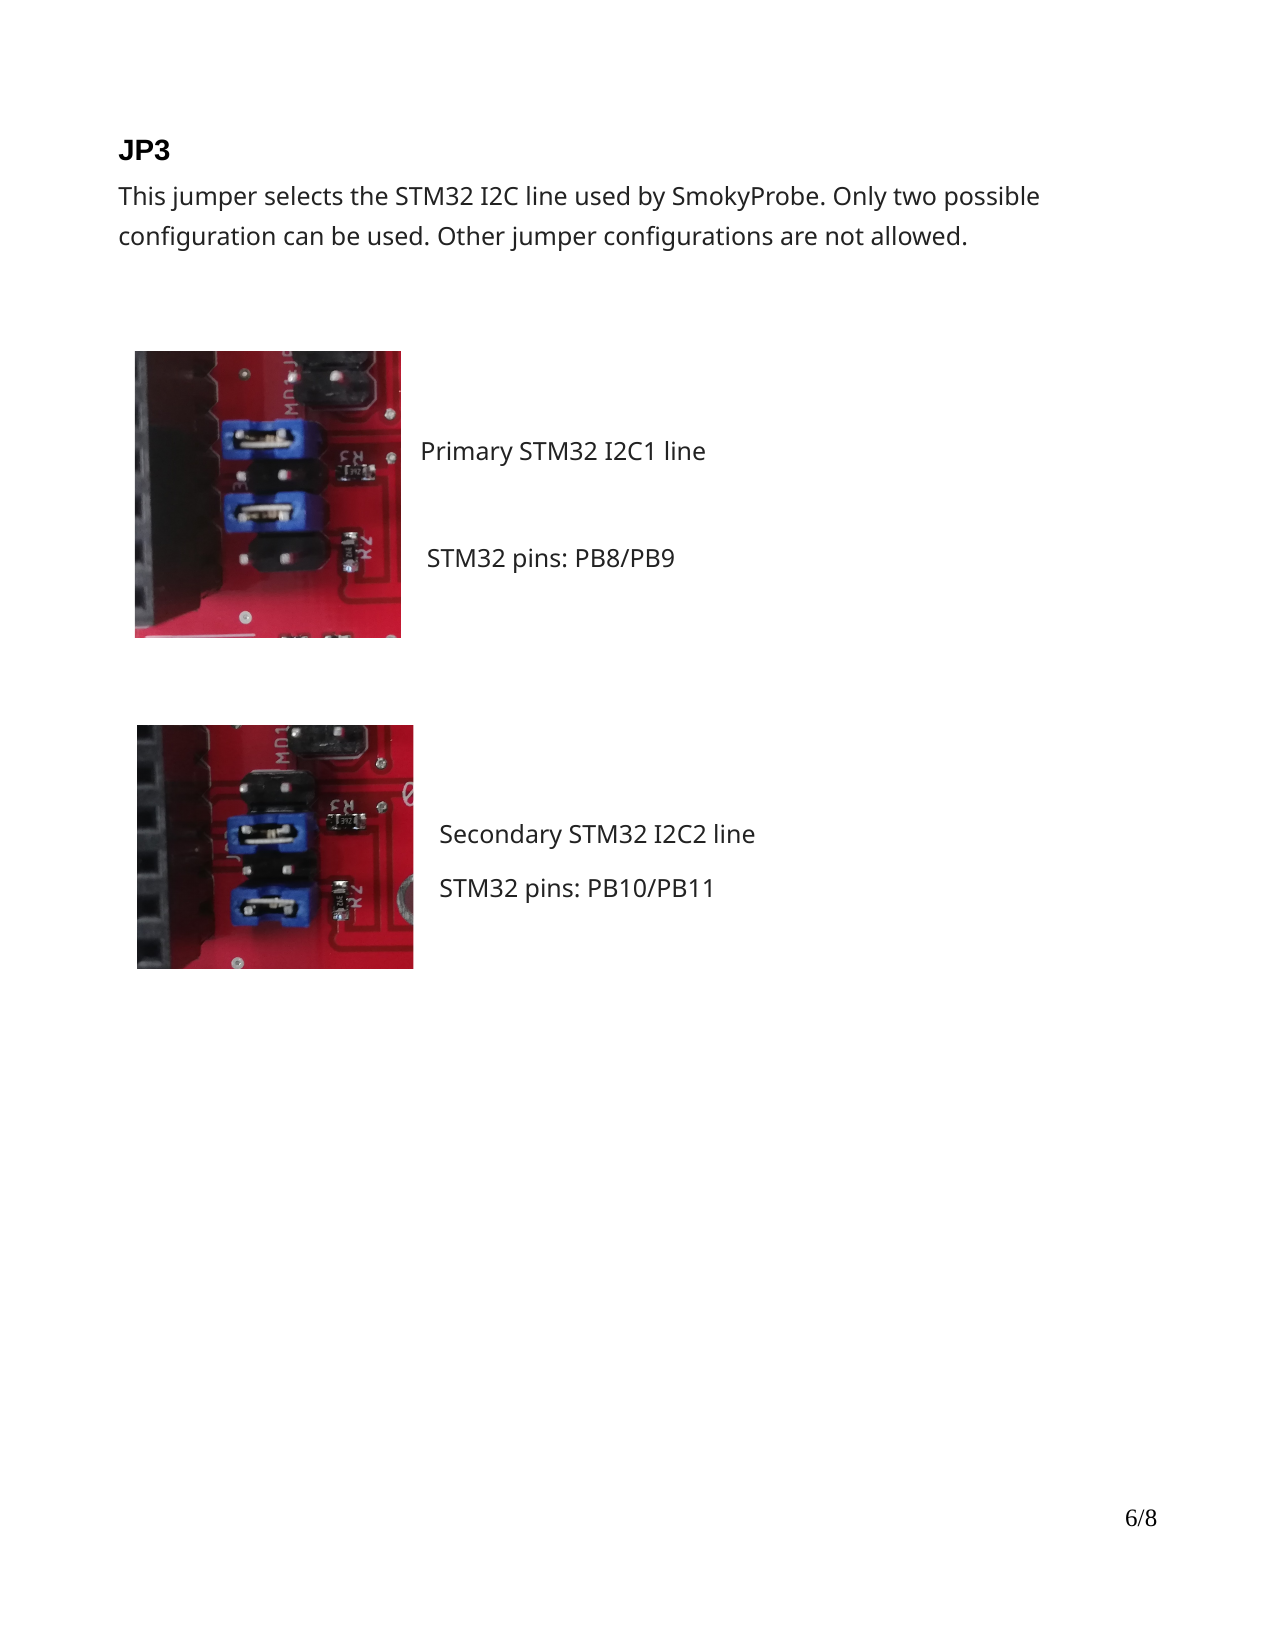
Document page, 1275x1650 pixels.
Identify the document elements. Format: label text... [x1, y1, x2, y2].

text [118, 433, 134, 467]
text Secondary STM32 I2C2 line [414, 817, 1157, 851]
text This jumper selects the STM32 I2C line used by SmokyProbe. Only two possible configuration can be used. Other jumper configurations are not allowed. [118, 179, 1157, 252]
picture [137, 725, 414, 969]
text [118, 871, 137, 904]
text [118, 817, 137, 851]
text [118, 541, 134, 575]
text STM32 pins: PB10/PB11 [414, 871, 1157, 904]
subtitle JP3 [118, 133, 1157, 166]
text STM32 pins: PB8/PB9 [401, 541, 1157, 575]
text Primary STM32 I2C1 line [401, 433, 1157, 467]
picture [134, 351, 401, 638]
